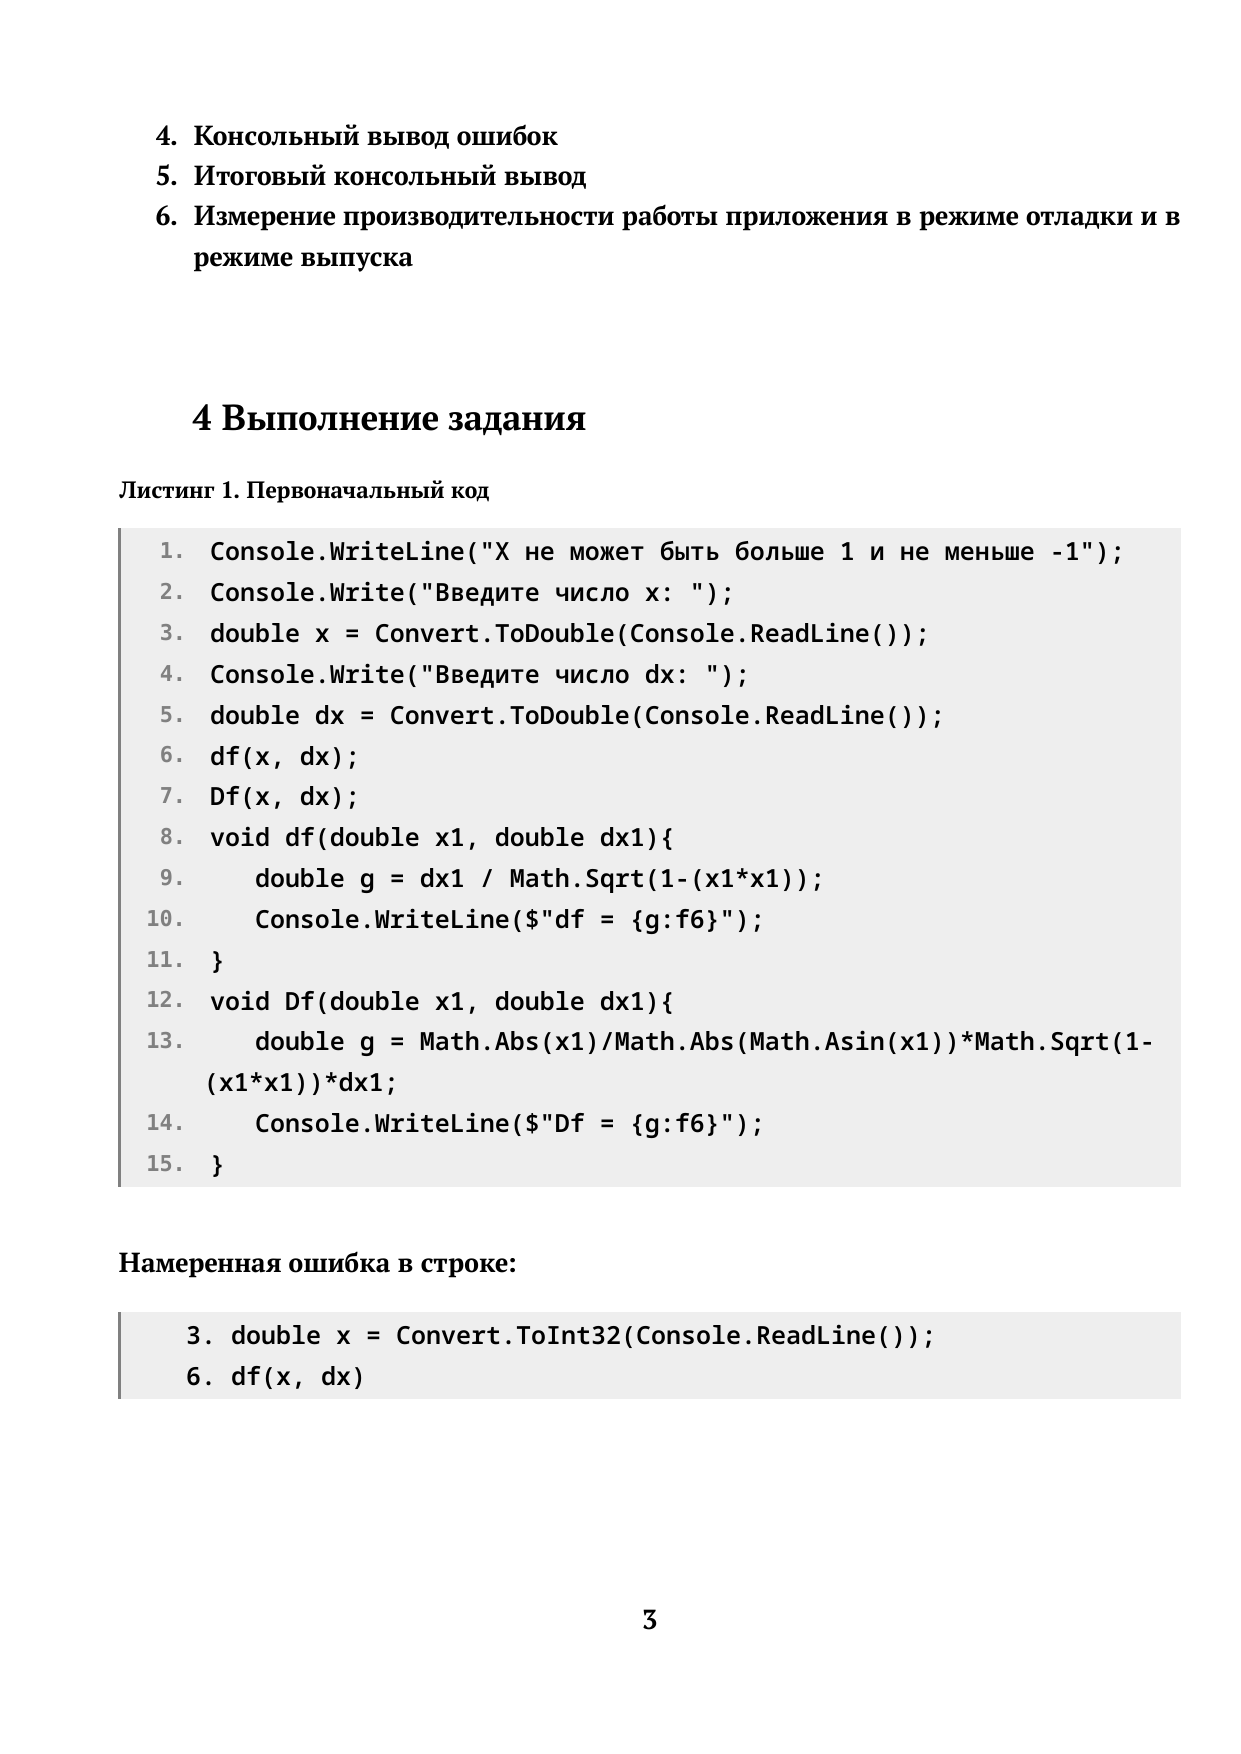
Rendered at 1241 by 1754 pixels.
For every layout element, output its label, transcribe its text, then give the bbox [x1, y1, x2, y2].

list Console.WriteLine("X не может быть больше 1 и не меньше -1"); [121, 528, 1181, 568]
list double x = Convert.ToDouble(Console.ReadLine()); [121, 610, 1181, 650]
list void Df(double x1, double dx1){ [121, 977, 1181, 1017]
list void df(double x1, double dx1){ [121, 814, 1181, 854]
list Итоговый консольный вывод [156, 158, 1181, 192]
list } [121, 936, 1181, 976]
list double g = Math.Abs(x1)/Math.Abs(Math.Asin(x1))*Math.Sqrt(1-(x1*x1))*dx1; [121, 1018, 1181, 1099]
text Листинг 1. Первоначальный код [118, 475, 1181, 504]
list double dx = Convert.ToDouble(Console.ReadLine()); [121, 691, 1181, 731]
list Console.Write("Введите число dx: "); [121, 651, 1181, 691]
text Намеренная ошибка в строке: [118, 1245, 1181, 1279]
list Console.Write("Введите число x: "); [121, 569, 1181, 609]
list Df(x, dx); [121, 773, 1181, 813]
list double g = dx1 / Math.Sqrt(1-(x1*x1)); [121, 855, 1181, 895]
list df(x, dx); [121, 732, 1181, 772]
list } [121, 1141, 1181, 1187]
list Console.WriteLine($"Df = {g:f6}"); [121, 1100, 1181, 1140]
list Измерение производительности работы приложения в режиме отладки и в режиме выпуска [156, 198, 1181, 272]
text 3. double x = Convert.ToInt32(Console.ReadLine()); [121, 1312, 1181, 1352]
text 6. df(x, dx) [121, 1353, 1181, 1399]
subtitle 4 Выполнение задания [192, 395, 1181, 439]
list Console.WriteLine($"df = {g:f6}"); [121, 896, 1181, 936]
list Консольный вывод ошибок [156, 118, 1181, 152]
